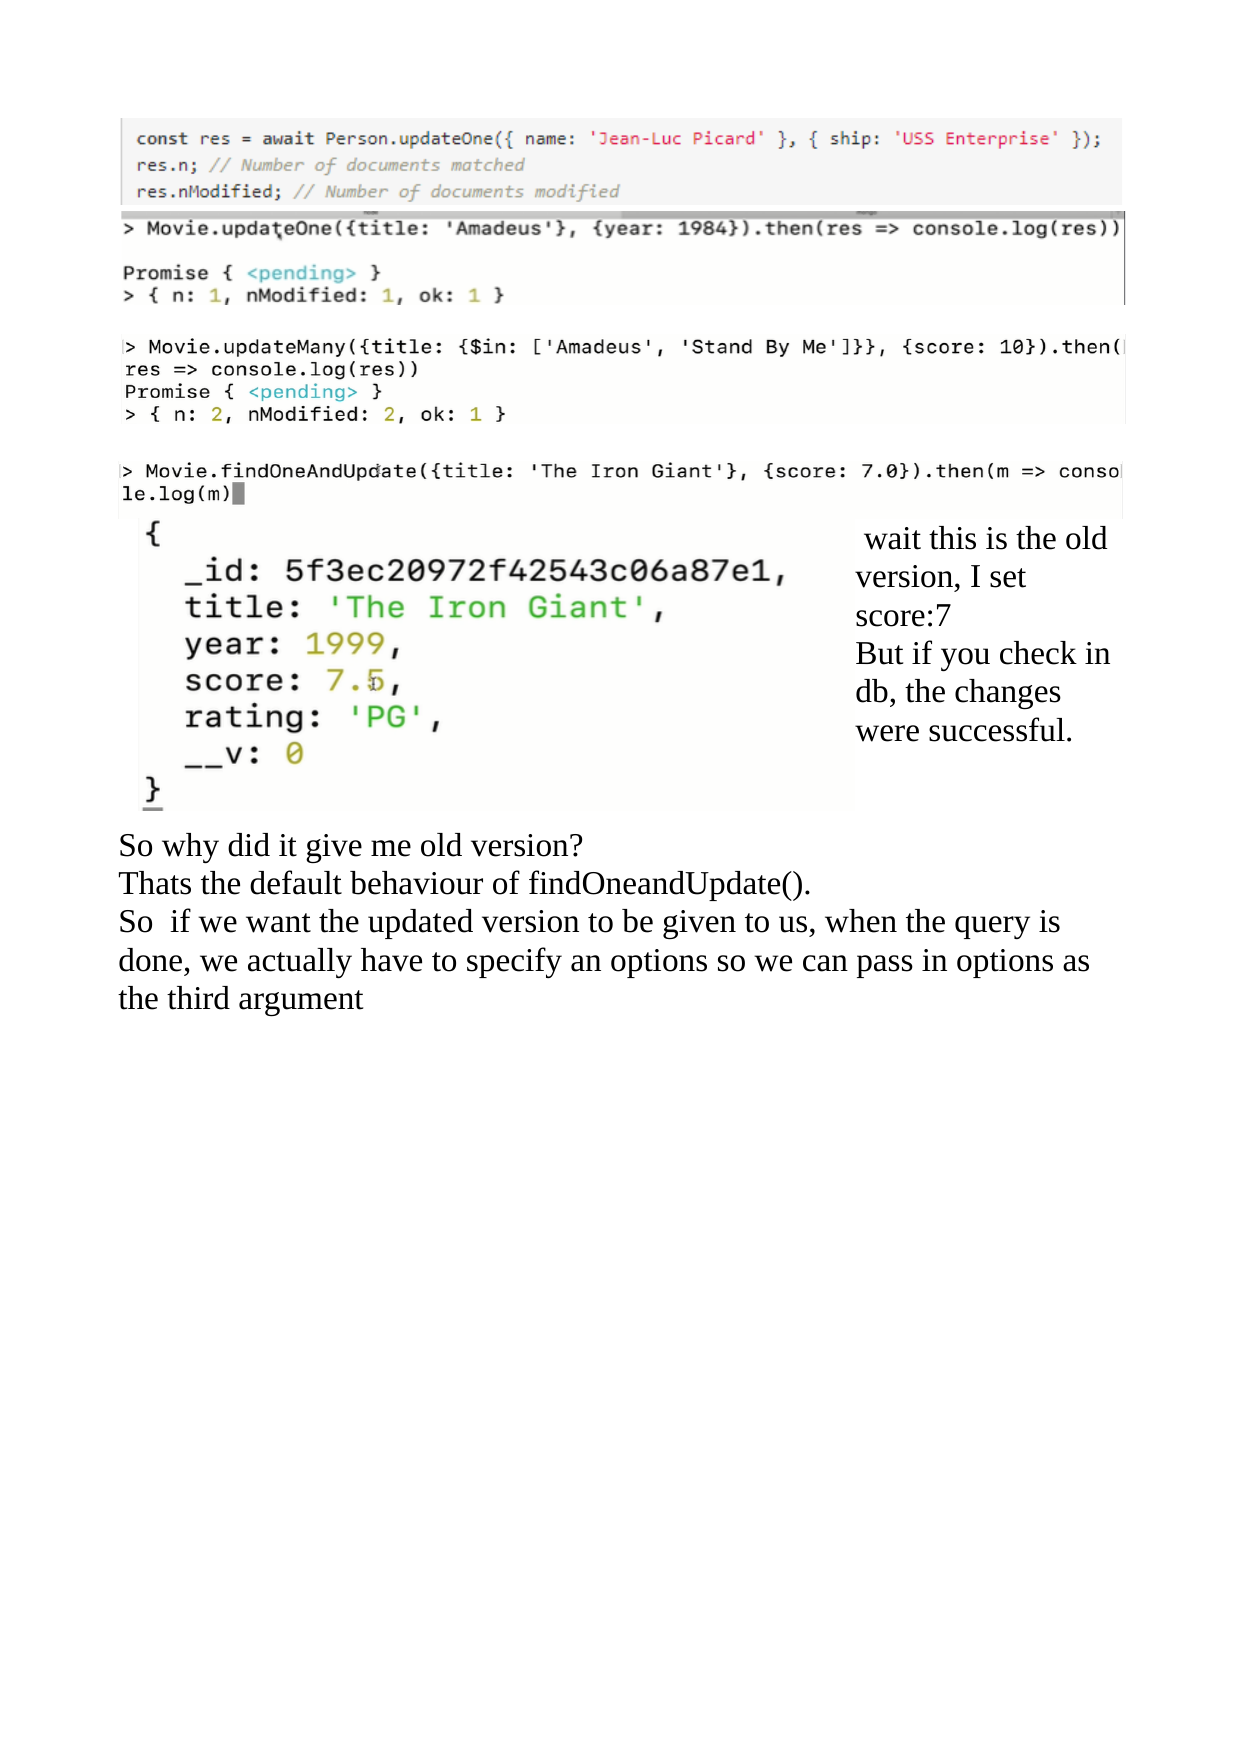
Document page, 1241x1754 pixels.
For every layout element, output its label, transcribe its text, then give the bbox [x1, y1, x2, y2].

picture [118, 461, 1123, 811]
picture [121, 211, 1126, 305]
text But if you check in db, the changes were successful. [856, 633, 1122, 748]
text Thats the default behaviour of findOneandUpdate(). [118, 863, 1122, 902]
text So if we want the updated version to be given to us, when the query is done, we actually have to specify an options so we can pass in options as the third argument [118, 902, 1122, 1017]
picture [121, 334, 1126, 424]
text [118, 633, 138, 748]
text So why did it give me old version? [118, 825, 1122, 863]
text wait this is the old version, I set score:7 [856, 519, 1122, 633]
text [118, 519, 138, 633]
picture [118, 118, 1123, 205]
